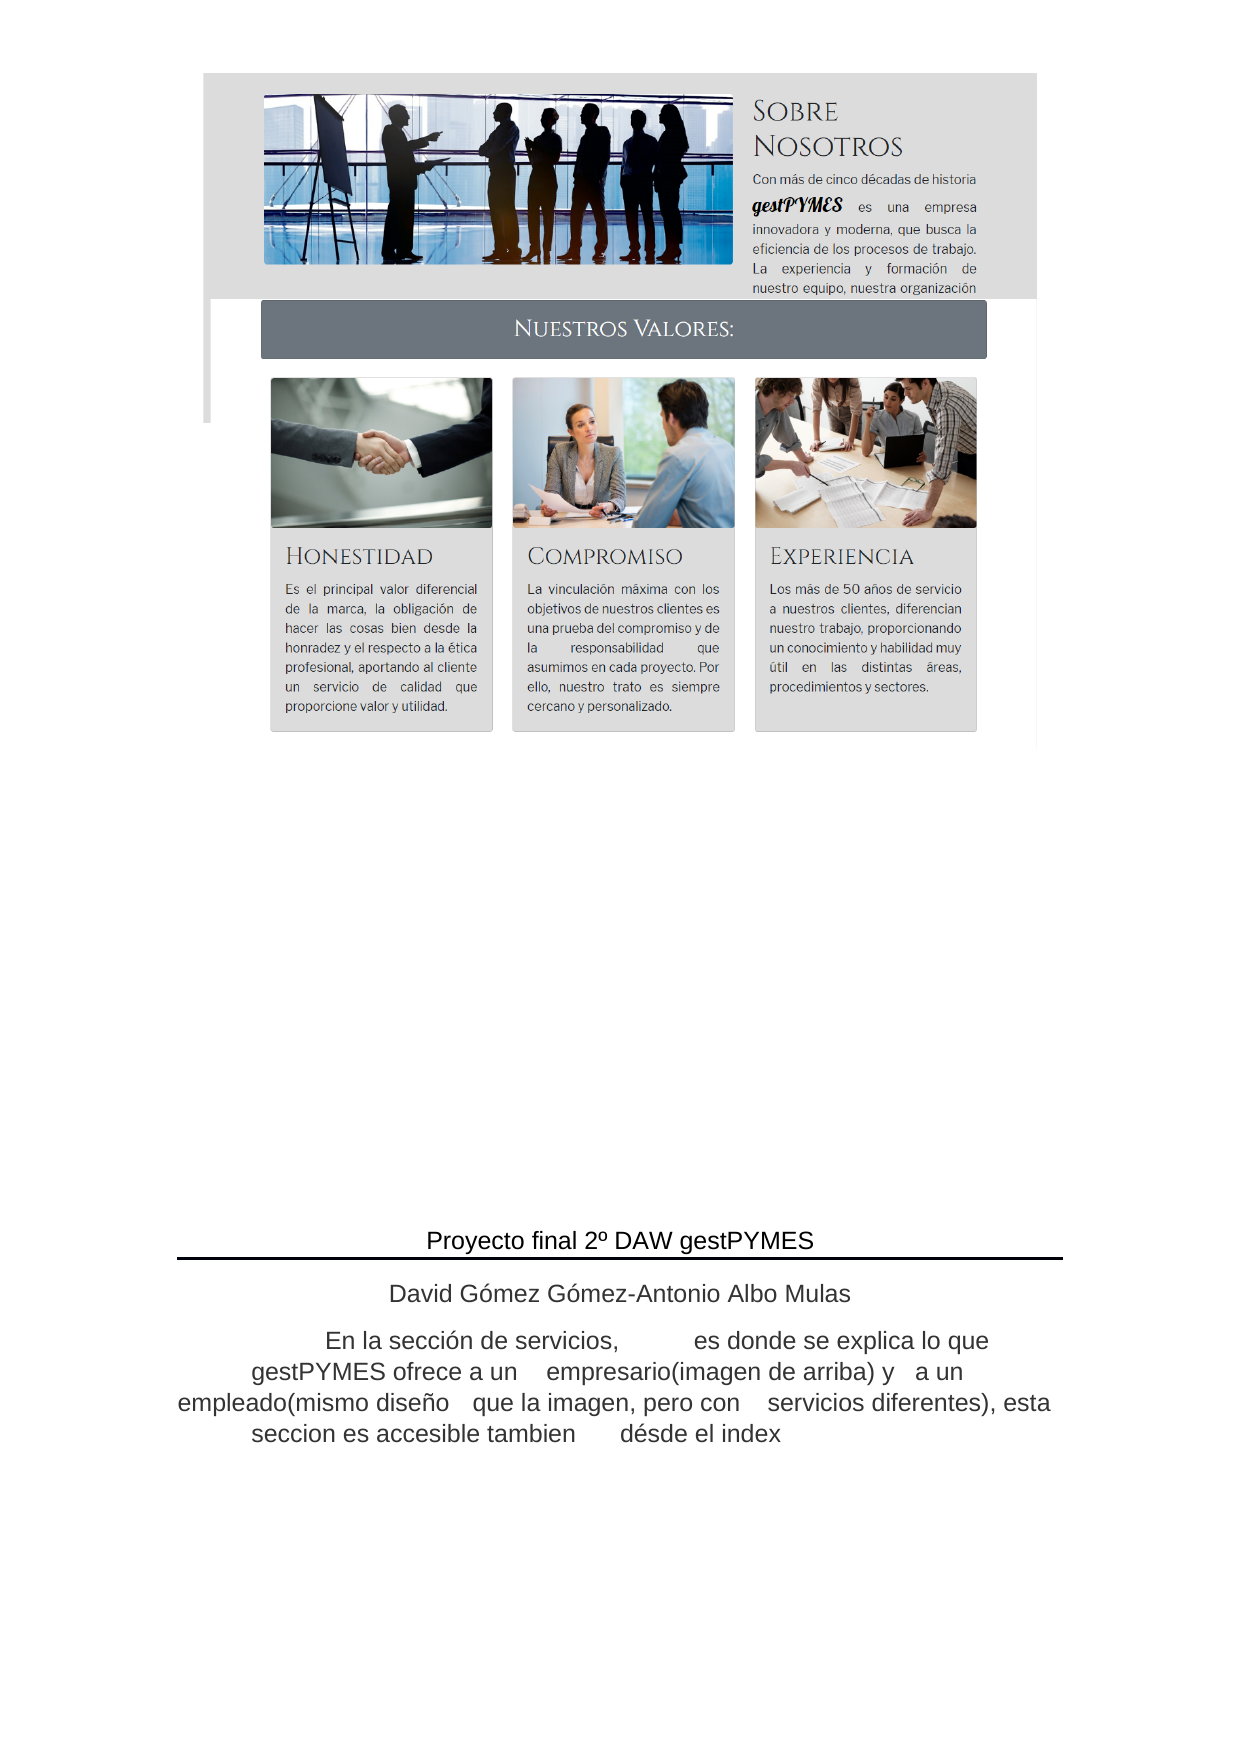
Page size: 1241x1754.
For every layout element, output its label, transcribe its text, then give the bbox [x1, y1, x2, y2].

picture [203, 73, 1037, 749]
text David Gómez Gómez-Antonio Albo Mulas [177, 1279, 1063, 1307]
text Proyecto final 2º DAW gestPYMES [177, 1226, 1063, 1257]
text En la sección de servicios, es donde se explica lo que gestPYMES ofrece a un empresario(imagen de arriba) y a un empleado(mismo diseño que la imagen, pero con servicios diferentes), esta seccion es accesible tambien désde el index [177, 1326, 1063, 1448]
